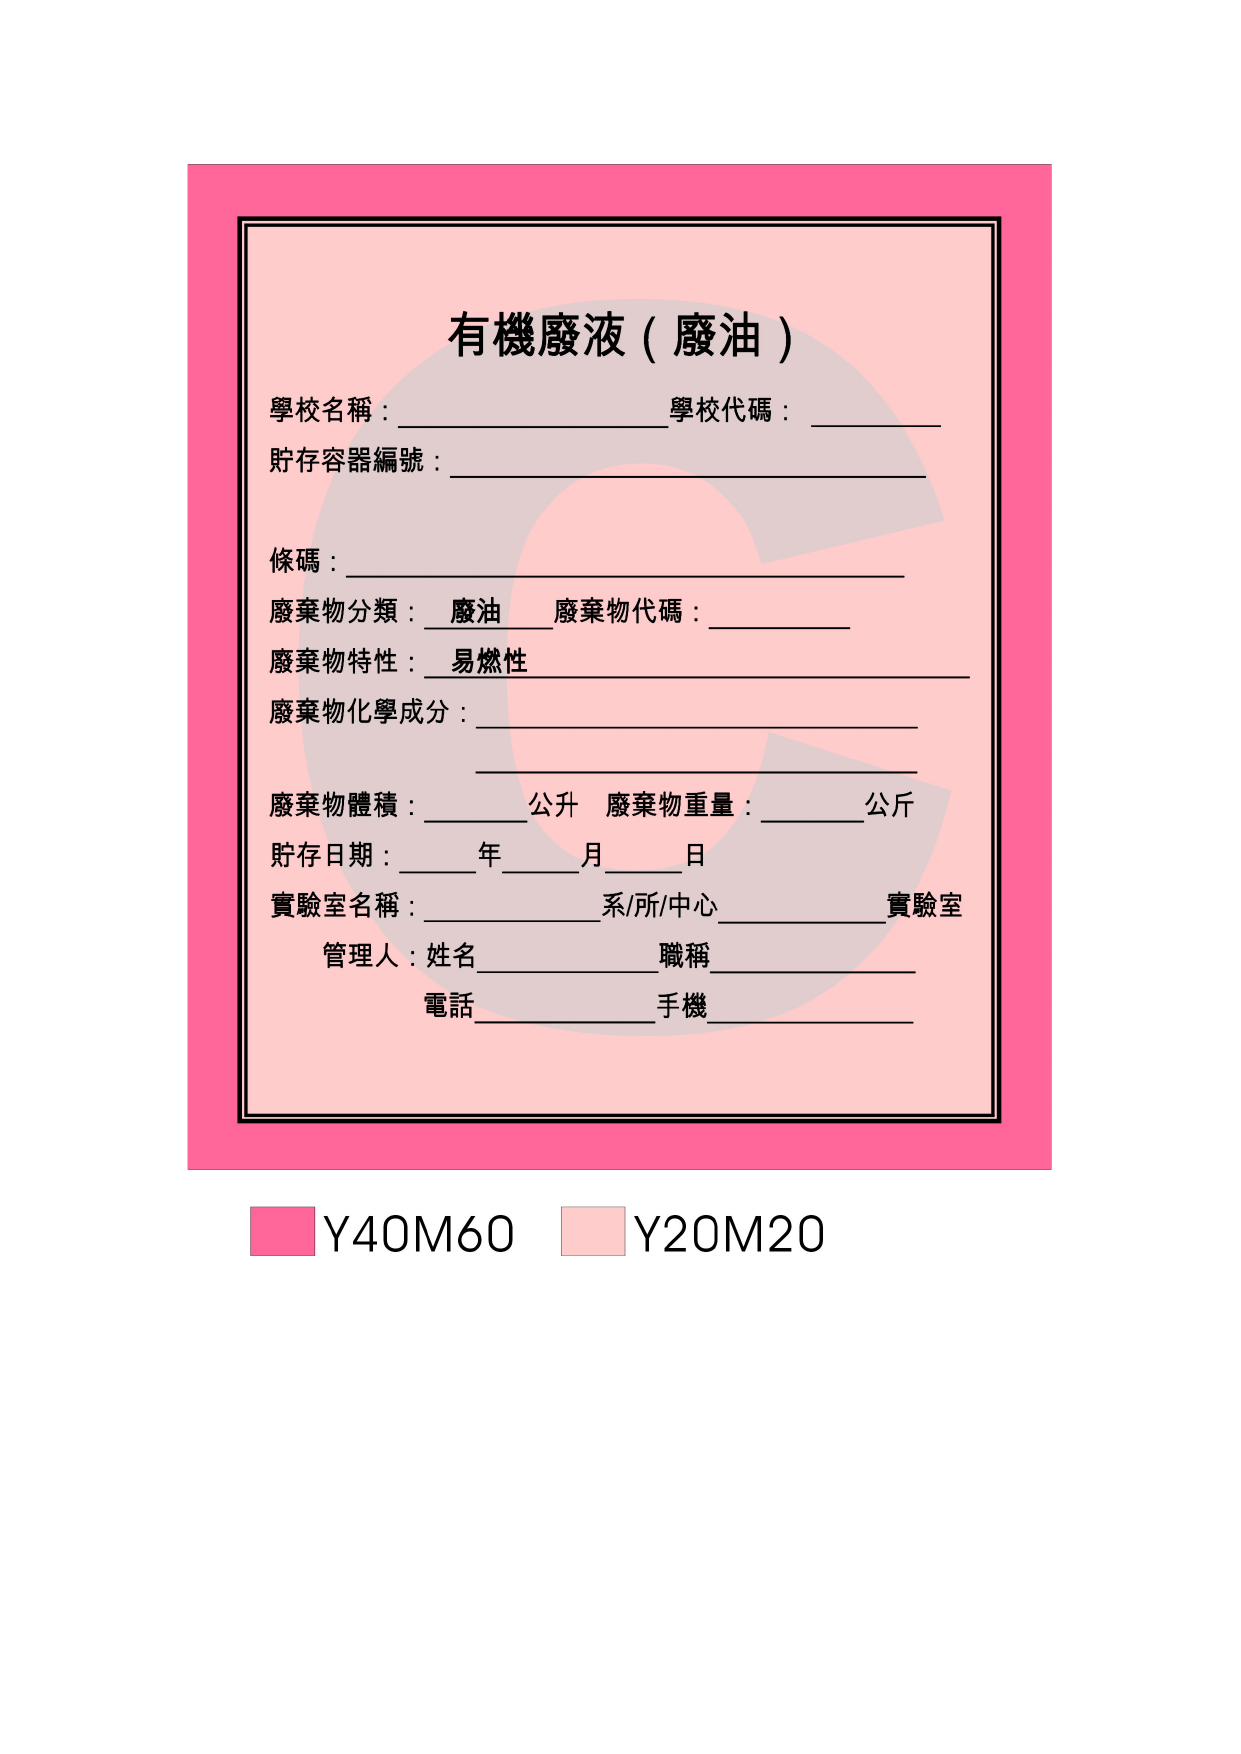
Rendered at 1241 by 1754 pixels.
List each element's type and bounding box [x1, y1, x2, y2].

picture [187, 164, 1052, 1256]
